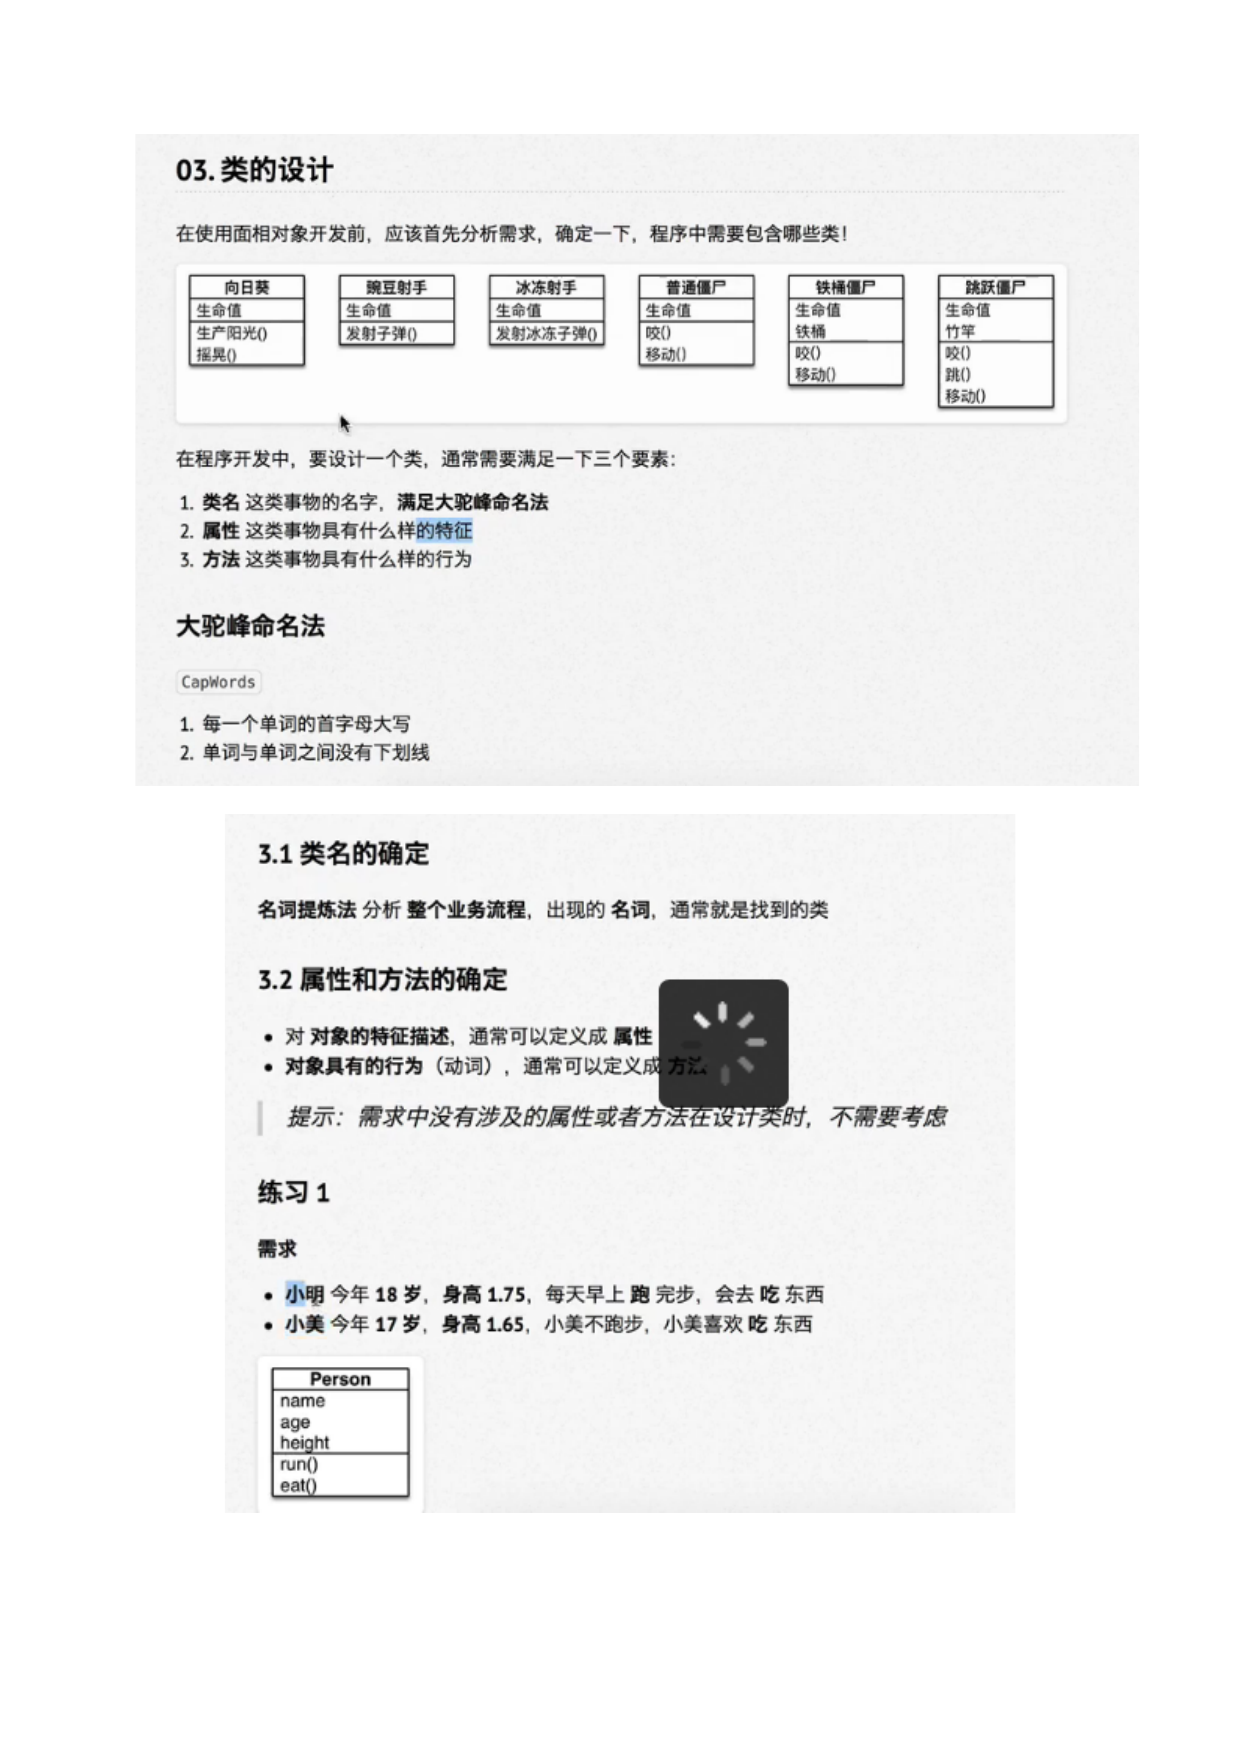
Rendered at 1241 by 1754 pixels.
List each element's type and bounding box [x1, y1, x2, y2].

picture [135, 134, 1140, 786]
picture [224, 814, 1016, 1513]
